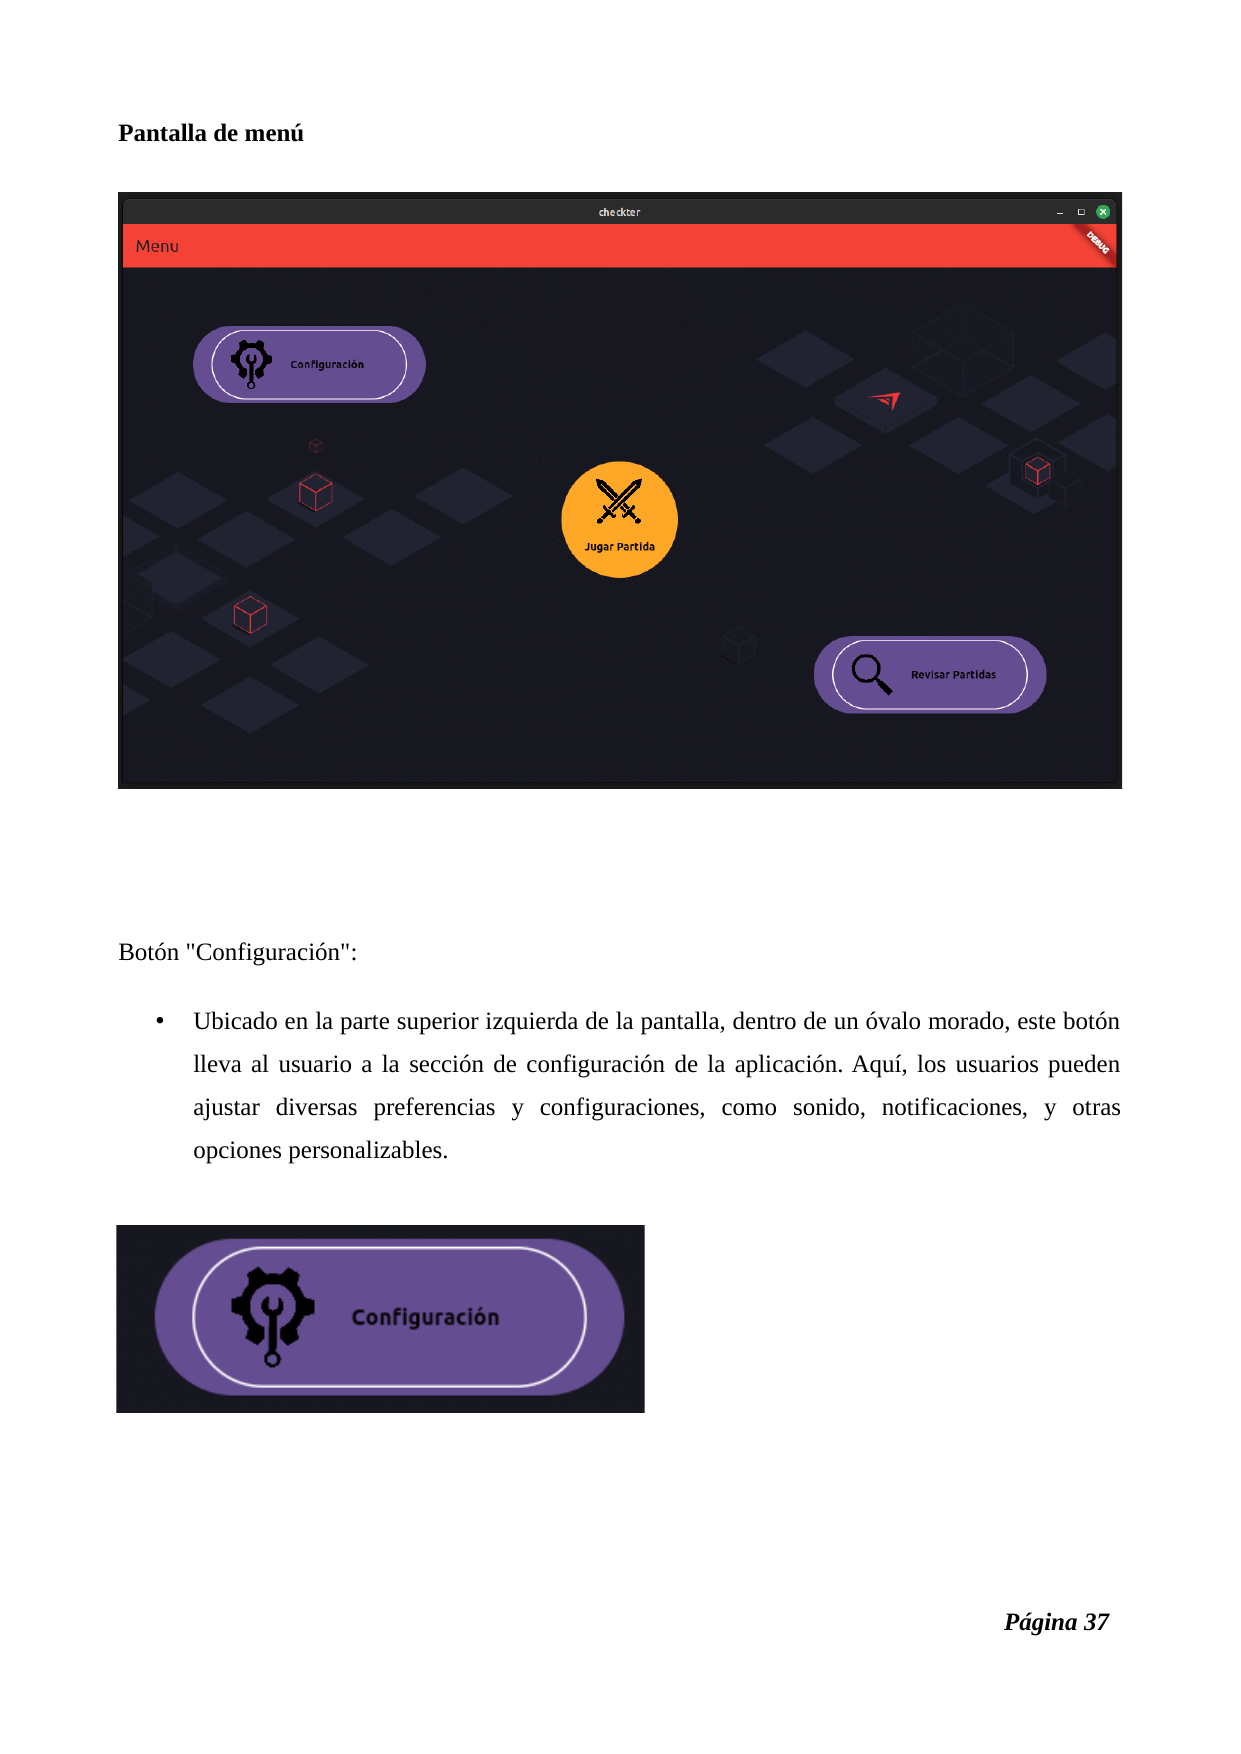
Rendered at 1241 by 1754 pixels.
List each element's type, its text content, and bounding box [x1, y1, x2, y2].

picture [116, 1225, 645, 1413]
text Pantalla de menú [118, 118, 1122, 147]
picture [118, 192, 1123, 789]
text Botón "Configuración": [118, 937, 1122, 965]
list Ubicado en la parte superior izquierda de la pantalla, dentro de un óvalo morado, este botón lleva al usuario a la sección de configuración de la aplicación. Aquí, los usuarios pueden ajustar diversas preferencias y configuraciones, como sonido, notificaciones, y otras opciones personalizables. [156, 1006, 1122, 1164]
